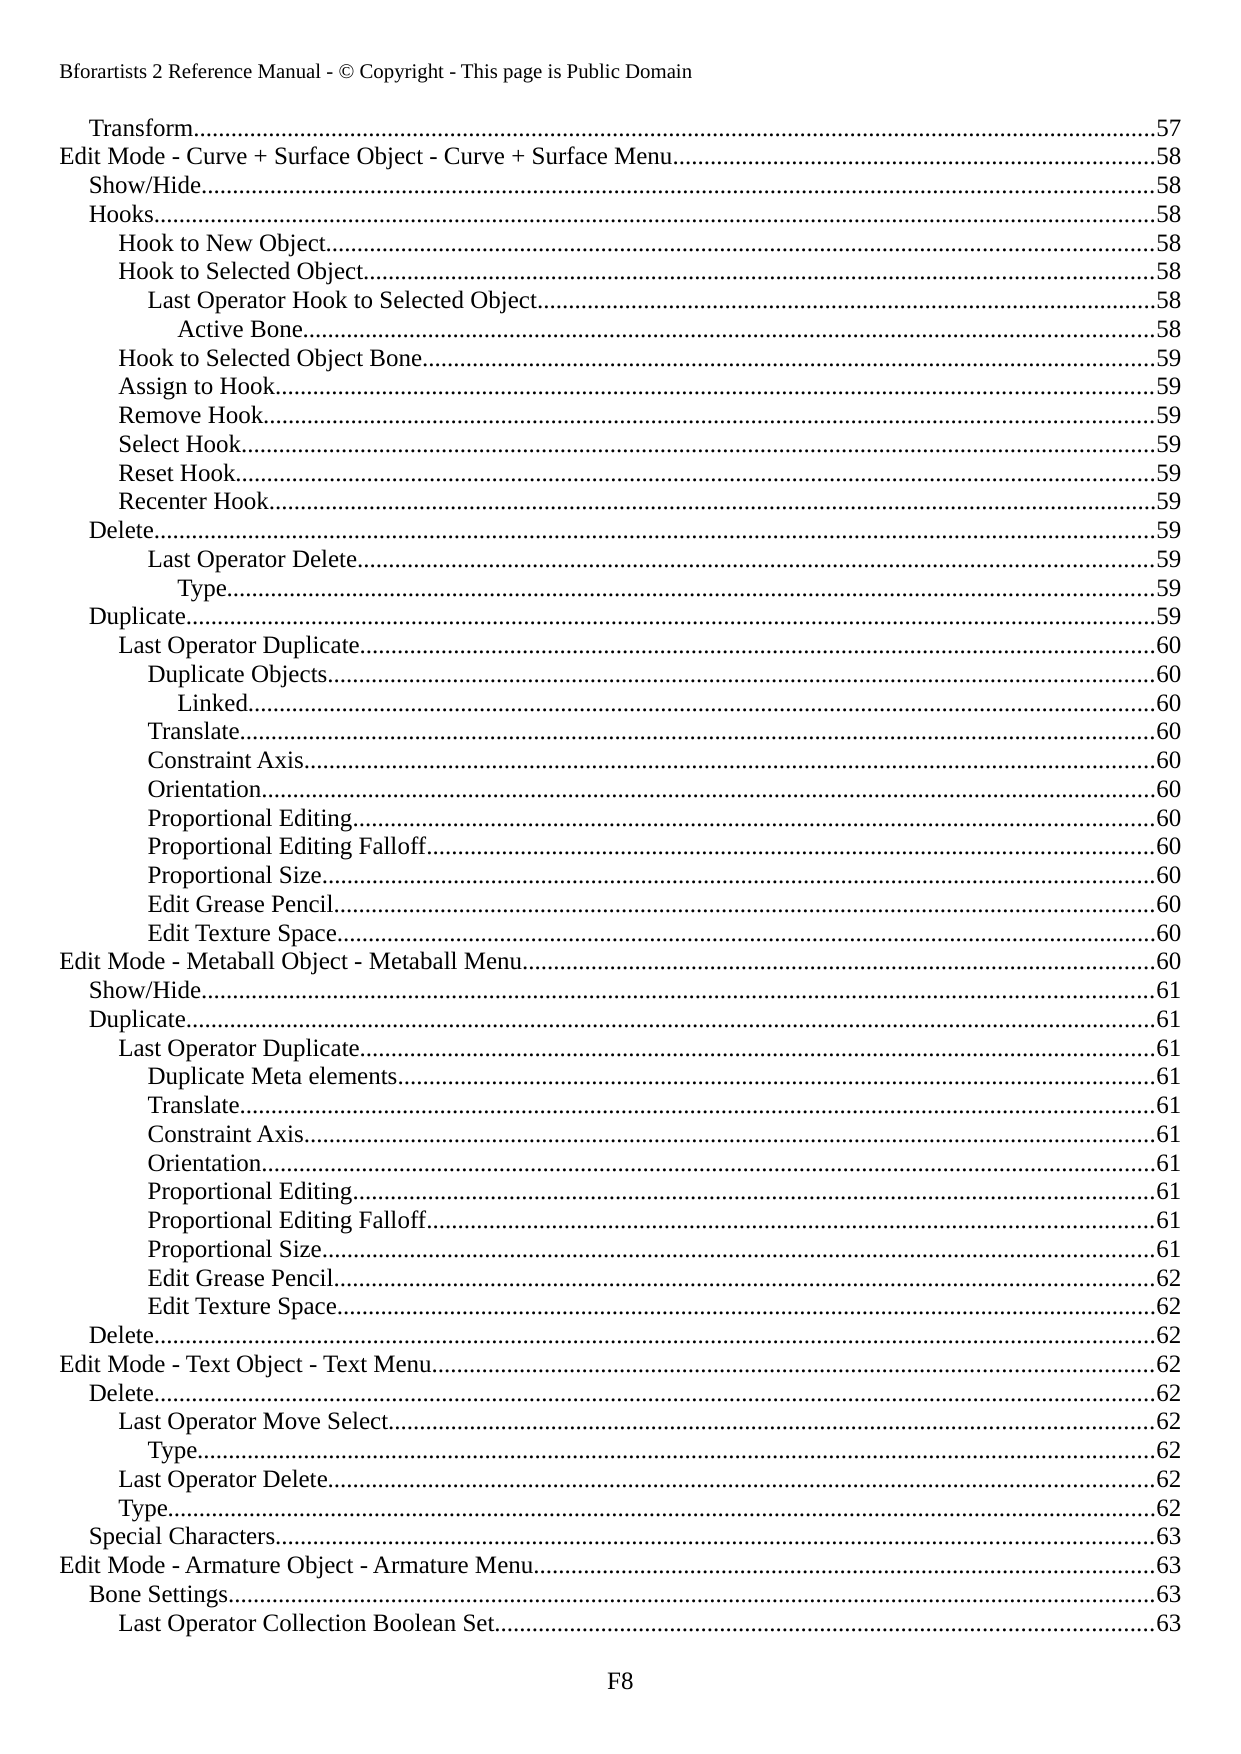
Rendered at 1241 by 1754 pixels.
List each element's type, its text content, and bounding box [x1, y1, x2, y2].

text Linked 60 [177, 688, 1181, 716]
text Duplicate Meta elements 61 [147, 1061, 1181, 1090]
text Last Operator Duplicate 61 [118, 1033, 1181, 1061]
text Delete 62 [88, 1320, 1181, 1349]
text Last Operator Duplicate 60 [118, 630, 1181, 659]
text Type 59 [177, 573, 1181, 601]
text Special Characters 63 [88, 1521, 1181, 1550]
text Bone Settings 63 [88, 1579, 1181, 1608]
text Delete 59 [88, 515, 1181, 544]
text Last Operator Collection Boolean Set 63 [118, 1608, 1181, 1636]
text Proportional Size 61 [147, 1234, 1181, 1263]
text Translate 61 [147, 1090, 1181, 1119]
text Duplicate 61 [88, 1004, 1181, 1033]
text Edit Texture Space 62 [147, 1291, 1181, 1320]
text Last Operator Delete 59 [147, 544, 1181, 573]
text Duplicate 59 [88, 601, 1181, 630]
text Hook to New Object 58 [118, 228, 1181, 256]
text Edit Mode - Metaball Object - Metaball Menu 60 [59, 946, 1181, 975]
text Hook to Selected Object Bone 59 [118, 343, 1181, 371]
text Edit Grease Pencil 62 [147, 1263, 1181, 1291]
text Edit Mode - Curve + Surface Object - Curve + Surface Menu 58 [59, 141, 1181, 170]
text Proportional Editing 60 [147, 803, 1181, 831]
text Hooks 58 [88, 199, 1181, 228]
text Active Bone 58 [177, 314, 1181, 343]
text Edit Texture Space 60 [147, 918, 1181, 946]
text Last Operator Delete 62 [118, 1464, 1181, 1493]
text Remove Hook 59 [118, 400, 1181, 429]
text Proportional Editing Falloff 61 [147, 1205, 1181, 1234]
text Duplicate Objects 60 [147, 659, 1181, 688]
text Select Hook 59 [118, 429, 1181, 458]
text Edit Mode - Text Object - Text Menu 62 [59, 1349, 1181, 1378]
text Last Operator Move Select 62 [118, 1406, 1181, 1435]
text Constraint Axis 60 [147, 745, 1181, 774]
text Proportional Size 60 [147, 860, 1181, 889]
text Edit Mode - Armature Object - Armature Menu 63 [59, 1550, 1181, 1579]
text Orientation 60 [147, 774, 1181, 803]
text Orientation 61 [147, 1148, 1181, 1176]
text Proportional Editing Falloff 60 [147, 831, 1181, 860]
text Proportional Editing 61 [147, 1176, 1181, 1205]
text Type 62 [147, 1435, 1181, 1464]
text Edit Grease Pencil 60 [147, 889, 1181, 918]
text Translate 60 [147, 716, 1181, 745]
text Last Operator Hook to Selected Object 58 [147, 285, 1181, 314]
text Constraint Axis 61 [147, 1119, 1181, 1148]
text Show/Hide 58 [88, 170, 1181, 199]
text Transform 57 [88, 113, 1181, 141]
text Show/Hide 61 [88, 975, 1181, 1004]
text Reset Hook 59 [118, 458, 1181, 486]
text Type 62 [118, 1493, 1181, 1521]
text Delete 62 [88, 1378, 1181, 1406]
text Recenter Hook 59 [118, 486, 1181, 515]
text Assign to Hook 59 [118, 371, 1181, 400]
text Hook to Selected Object 58 [118, 256, 1181, 285]
